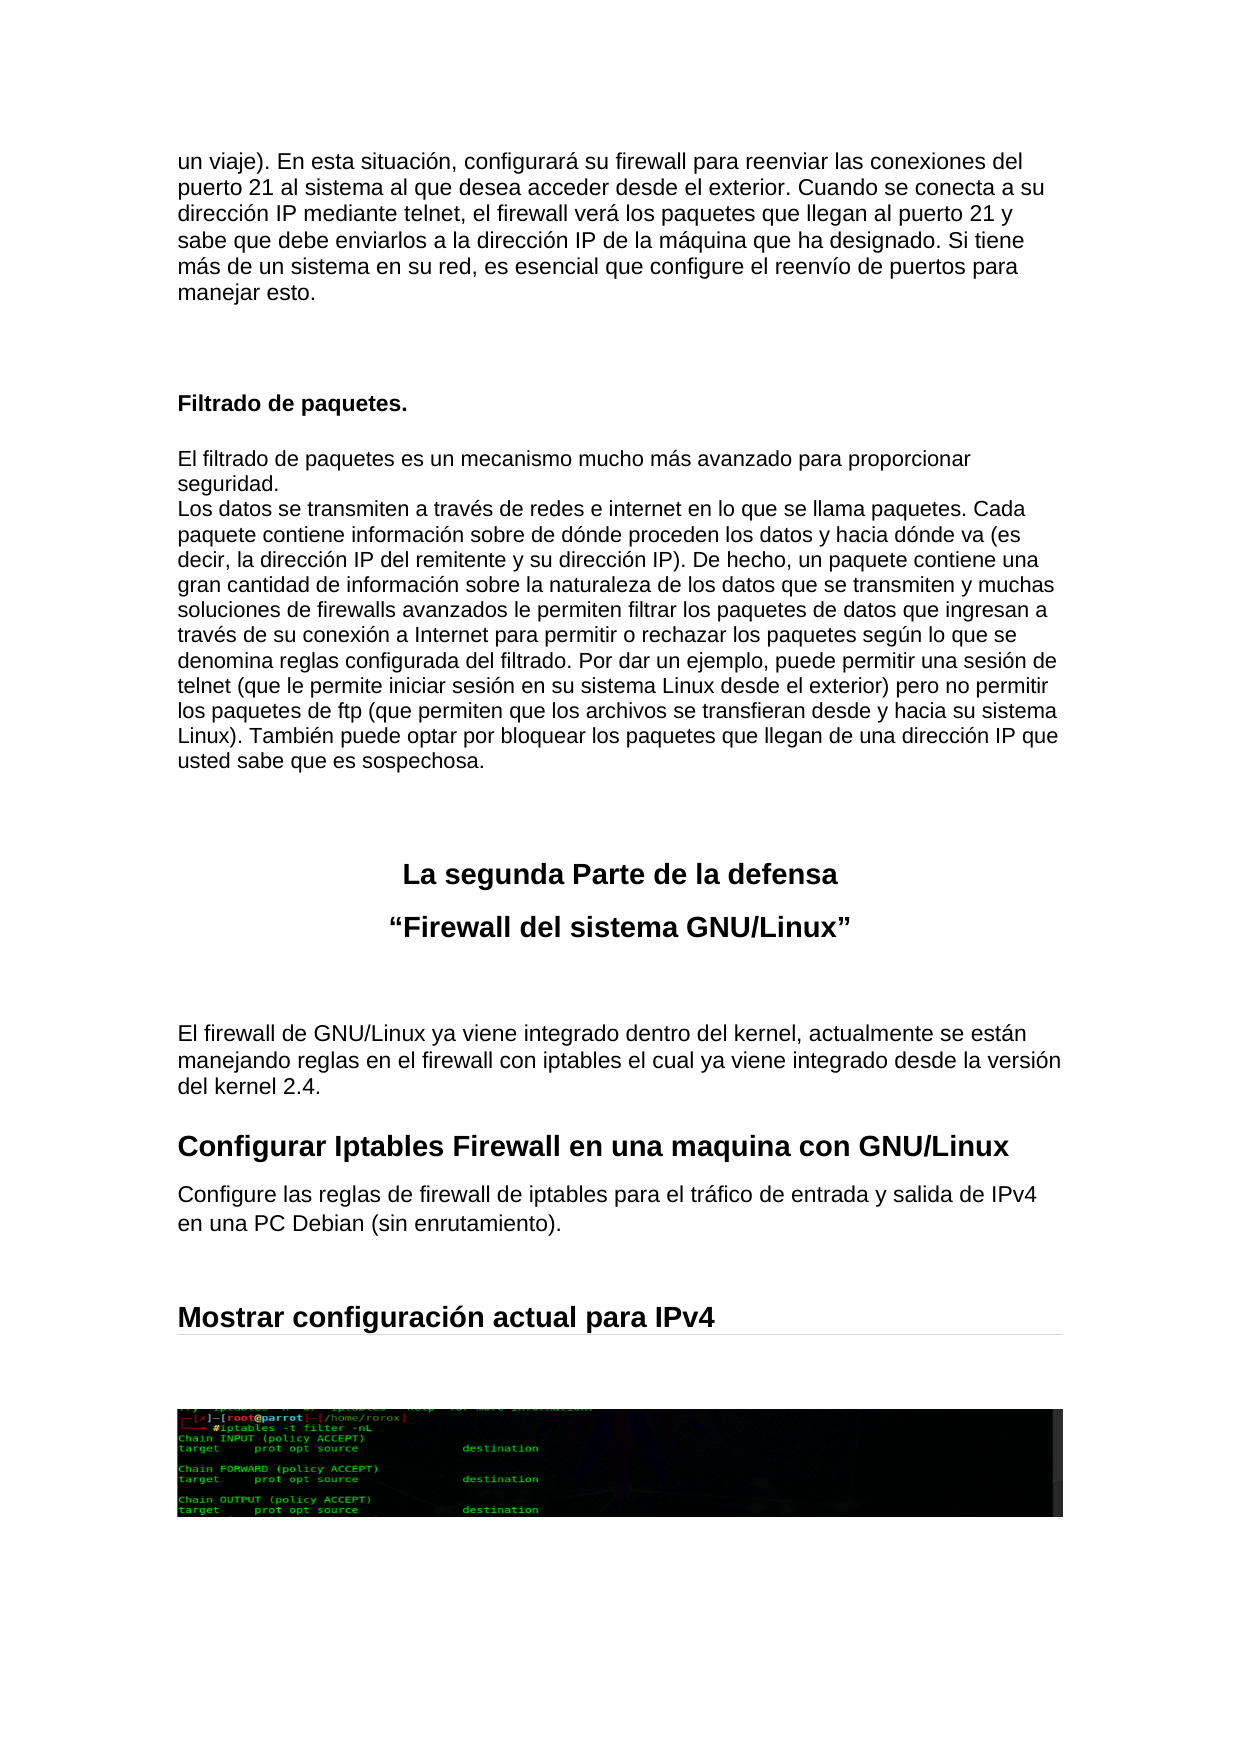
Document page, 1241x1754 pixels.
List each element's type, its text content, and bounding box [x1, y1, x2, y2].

text La segunda Parte de la defensa [177, 857, 1063, 891]
text Filtrado de paquetes. [177, 390, 1063, 417]
subtitle Mostrar configuración actual para IPv4 [177, 1300, 1063, 1334]
text El filtrado de paquetes es un mecanismo mucho más avanzado para proporcionar seguridad. Los datos se transmiten a través de redes e internet en lo que se llama paquetes. Cada paquete contiene información sobre de dónde proceden los datos y hacia dónde va (es decir, la dirección IP del remitente y su dirección IP). De hecho, un paquete contiene una gran cantidad de información sobre la naturaleza de los datos que se transmiten y muchas soluciones de firewalls avanzados le permiten filtrar los paquetes de datos que ingresan a través de su conexión a Internet para permitir o rechazar los paquetes según lo que se denomina reglas configurada del filtrado. Por dar un ejemplo, puede permitir una sesión de telnet (que le permite iniciar sesión en su sistema Linux desde el exterior) pero no permitir los paquetes de ftp (que permiten que los archivos se transfieran desde y hacia su sistema Linux). También puede optar por bloquear los paquetes que llegan de una dirección IP que usted sabe que es sospechosa. [177, 446, 1063, 774]
text El firewall de GNU/Linux ya viene integrado dentro del kernel, actualmente se están manejando reglas en el firewall con iptables el cual ya viene integrado desde la versión del kernel 2.4. [177, 1020, 1063, 1099]
picture [177, 1409, 1063, 1517]
text Configure las reglas de firewall de iptables para el tráfico de entrada y salida de IPv4 en una PC Debian (sin enrutamiento). [177, 1181, 1063, 1236]
text un viaje). En esta situación, configurará su firewall para reenviar las conexiones del puerto 21 al sistema al que desea acceder desde el exterior. Cuando se conecta a su dirección IP mediante telnet, el firewall verá los paquetes que llegan al puerto 21 y sabe que debe enviarlos a la dirección IP de la máquina que ha designado. Si tiene más de un sistema en su red, es esencial que configure el reenvío de puertos para manejar esto. [177, 148, 1063, 306]
text “Firewall del sistema GNU/Linux” [177, 910, 1063, 943]
text Configurar Iptables Firewall en una maquina con GNU/Linux [177, 1129, 1063, 1162]
